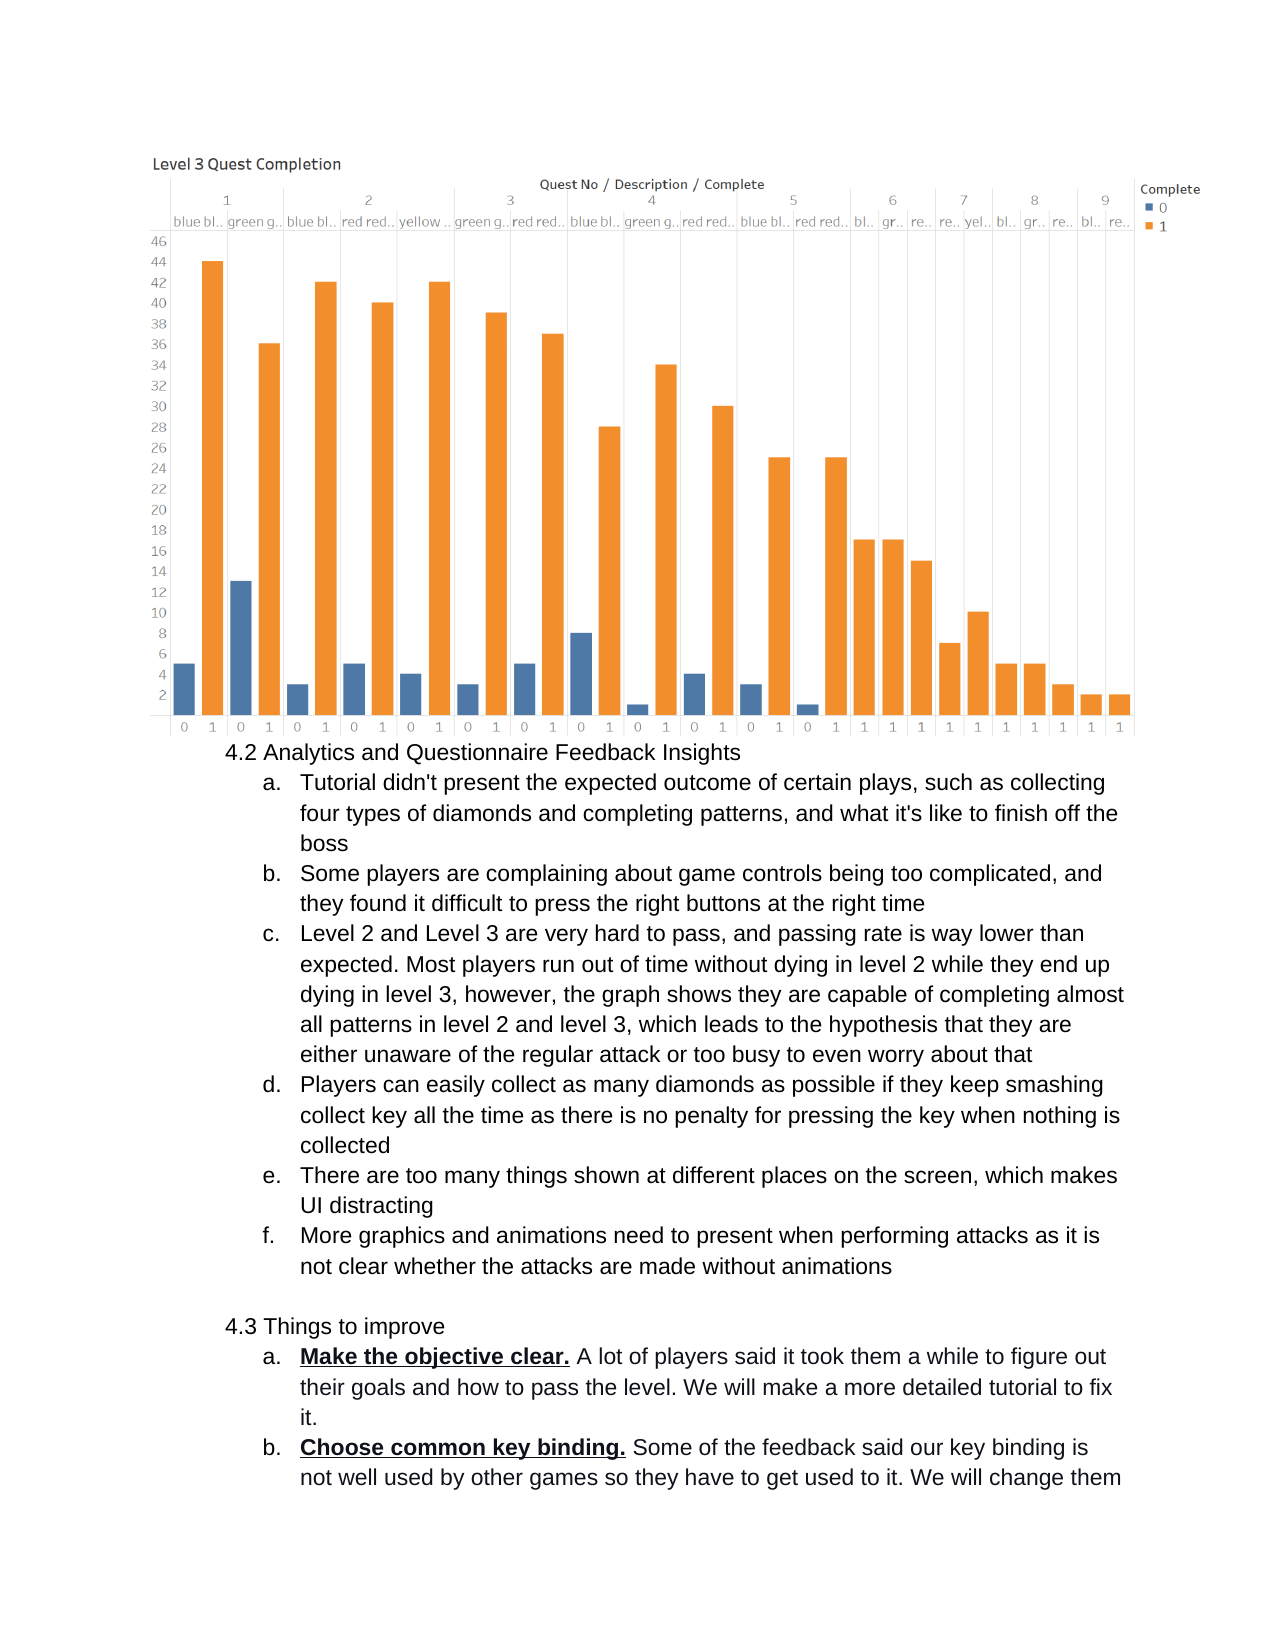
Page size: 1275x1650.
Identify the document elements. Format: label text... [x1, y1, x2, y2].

text 4.3 Things to improve [150, 1313, 1125, 1339]
list There are too many things shown at different places on the screen, which makes UI distracting [262, 1162, 1125, 1218]
list Players can easily collect as many diamonds as possible if they keep smashing collect key all the time as there is no penalty for pressing the key when nothing is collected [262, 1071, 1125, 1158]
list Some players are complaining about game controls being too complicated, and they found it difficult to press the right buttons at the right time [262, 860, 1125, 916]
list Level 2 and Level 3 are very hard to pass, and passing rate is way lower than expected. Most players run out of time without dying in level 2 while they end up dying in level 3, however, the graph shows they are capable of completing almost all patterns in level 2 and level 3, which leads to the hypothesis that they are either unaware of the regular attack or too busy to even worry about that [262, 920, 1125, 1067]
list More graphics and animations need to present when performing attacks as it is not clear whether the attacks are made without animations [262, 1222, 1125, 1279]
list Tutorial didn't present the expected outcome of certain plays, such as collecting four types of diamonds and completing patterns, and what it's like to finish off the boss [262, 769, 1125, 856]
list Make the objective clear. A lot of players said it took them a while to figure out their goals and how to pass the level. We will make a more detailed tutorial to fix it. [262, 1343, 1125, 1430]
list Choose common key binding. Some of the feedback said our key binding is not well used by other games so they have to get used to it. We will change them [262, 1434, 1125, 1490]
text 4.2 Analytics and Questionnaire Feedback Insights [225, 739, 1125, 765]
picture [150, 150, 1209, 736]
